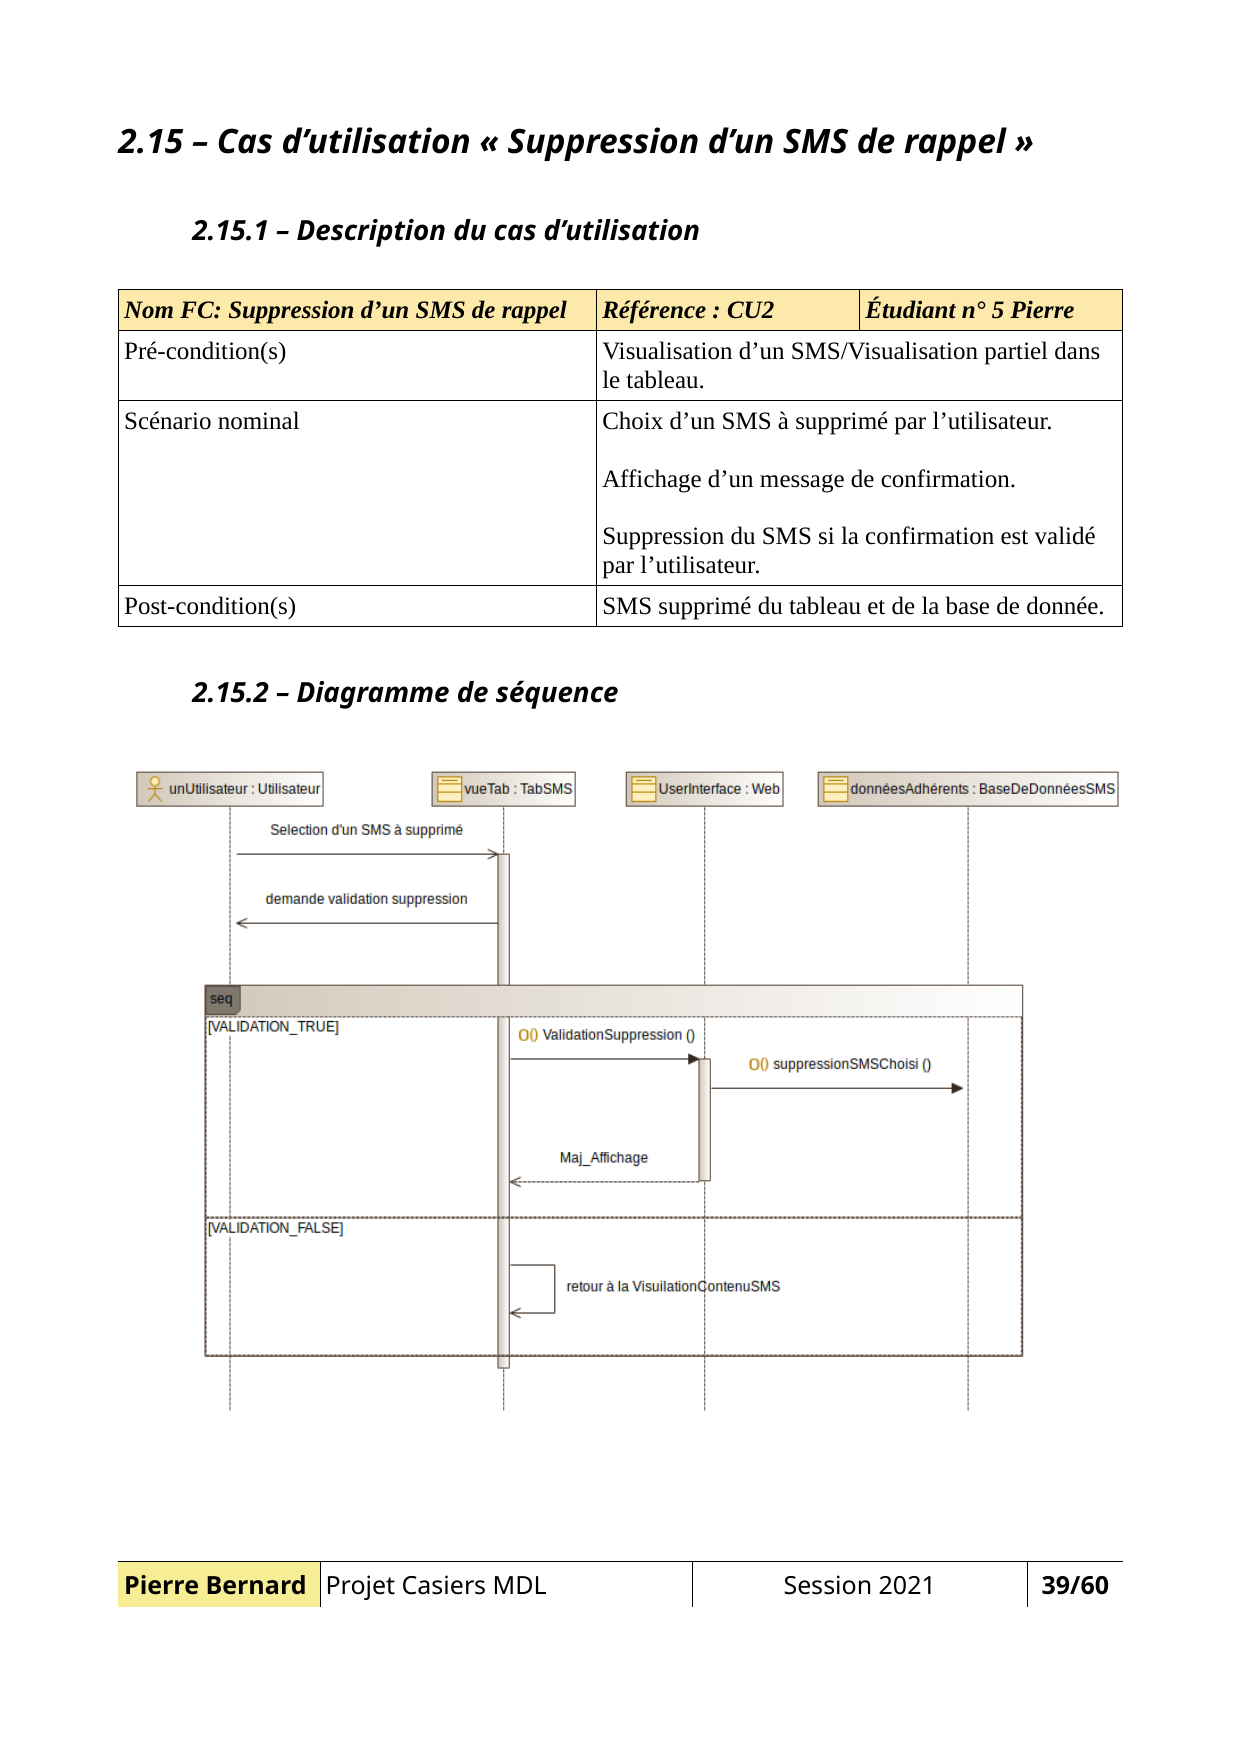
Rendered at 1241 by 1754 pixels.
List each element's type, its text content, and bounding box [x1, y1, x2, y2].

subtitle 2.15.1 – Description du cas d’utilisation [118, 210, 1122, 248]
subtitle 2.15.2 – Diagramme de séquence [118, 672, 1122, 710]
table_cell SMS supprimé du tableau et de la base de donnée. [597, 586, 1122, 626]
table_cell Post-condition(s) [119, 586, 596, 626]
picture [126, 760, 1130, 1411]
table_header Référence : CU2 [597, 290, 859, 330]
table_cell Pré-condition(s) [119, 331, 596, 400]
table_cell Visualisation d’un SMS/Visualisation partiel dans le tableau. [597, 331, 1122, 400]
table_cell Choix d’un SMS à supprimé par l’utilisateur. Affichage d’un message de confirmation. Suppression du SMS si la confirmation est validé par l’utilisateur. [597, 401, 1122, 585]
table_header Étudiant n° 5 Pierre [860, 290, 1122, 330]
table_cell Scénario nominal [119, 401, 596, 585]
table_header Nom FC: Suppression d’un SMS de rappel [119, 290, 596, 330]
subtitle 2.15 – Cas d’utilisation « Suppression d’un SMS de rappel » [118, 118, 1122, 164]
